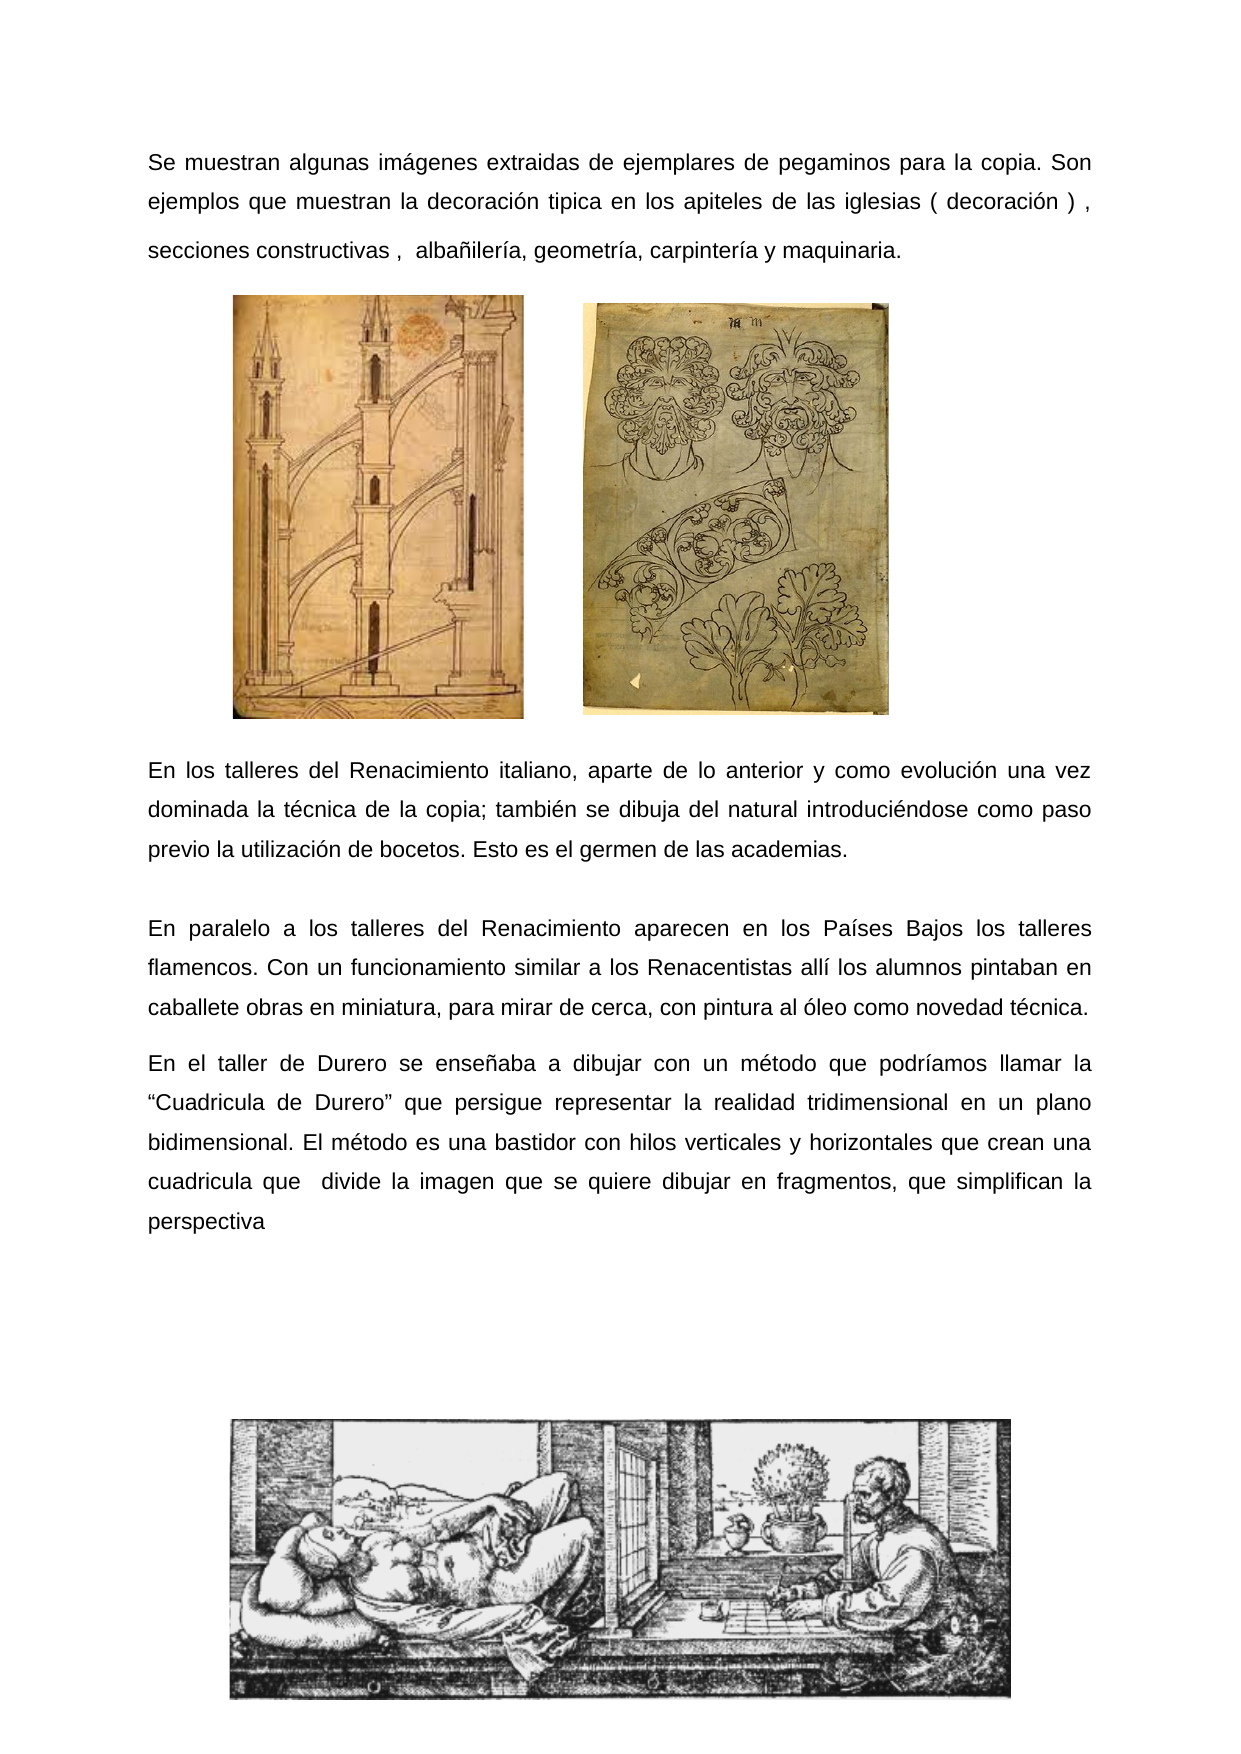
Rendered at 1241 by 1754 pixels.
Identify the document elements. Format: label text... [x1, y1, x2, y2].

picture [583, 303, 889, 715]
picture [229, 1419, 1011, 1700]
text Se muestran algunas imágenes extraidas de ejemplares de pegaminos para la copia. Son ejemplos que muestran la decoración tipica en los apiteles de las iglesias ( decoración ) , secciones constructivas , albañilería, geometría, carpintería y maquinaria. [148, 148, 1093, 265]
text En los talleres del Renacimiento italiano, aparte de lo anterior y como evolución una vez dominada la técnica de la copia; también se dibuja del natural introduciéndose como paso previo la utilización de bocetos. Esto es el germen de las academias. [148, 757, 1093, 862]
text En paralelo a los talleres del Renacimiento aparecen en los Países Bajos los talleres flamencos. Con un funcionamiento similar a los Renacentistas allí los alumnos pintaban en caballete obras en miniatura, para mirar de cerca, con pintura al óleo como novedad técnica. [148, 914, 1093, 1020]
text En el taller de Durero se enseñaba a dibujar con un método que podríamos llamar la “Cuadricula de Durero” que persigue representar la realidad tridimensional en un plano bidimensional. El método es una bastidor con hilos verticales y horizontales que crean una cuadricula que divide la imagen que se quiere dibujar en fragmentos, que simplifican la perspectiva [148, 1050, 1093, 1234]
picture [232, 295, 524, 719]
